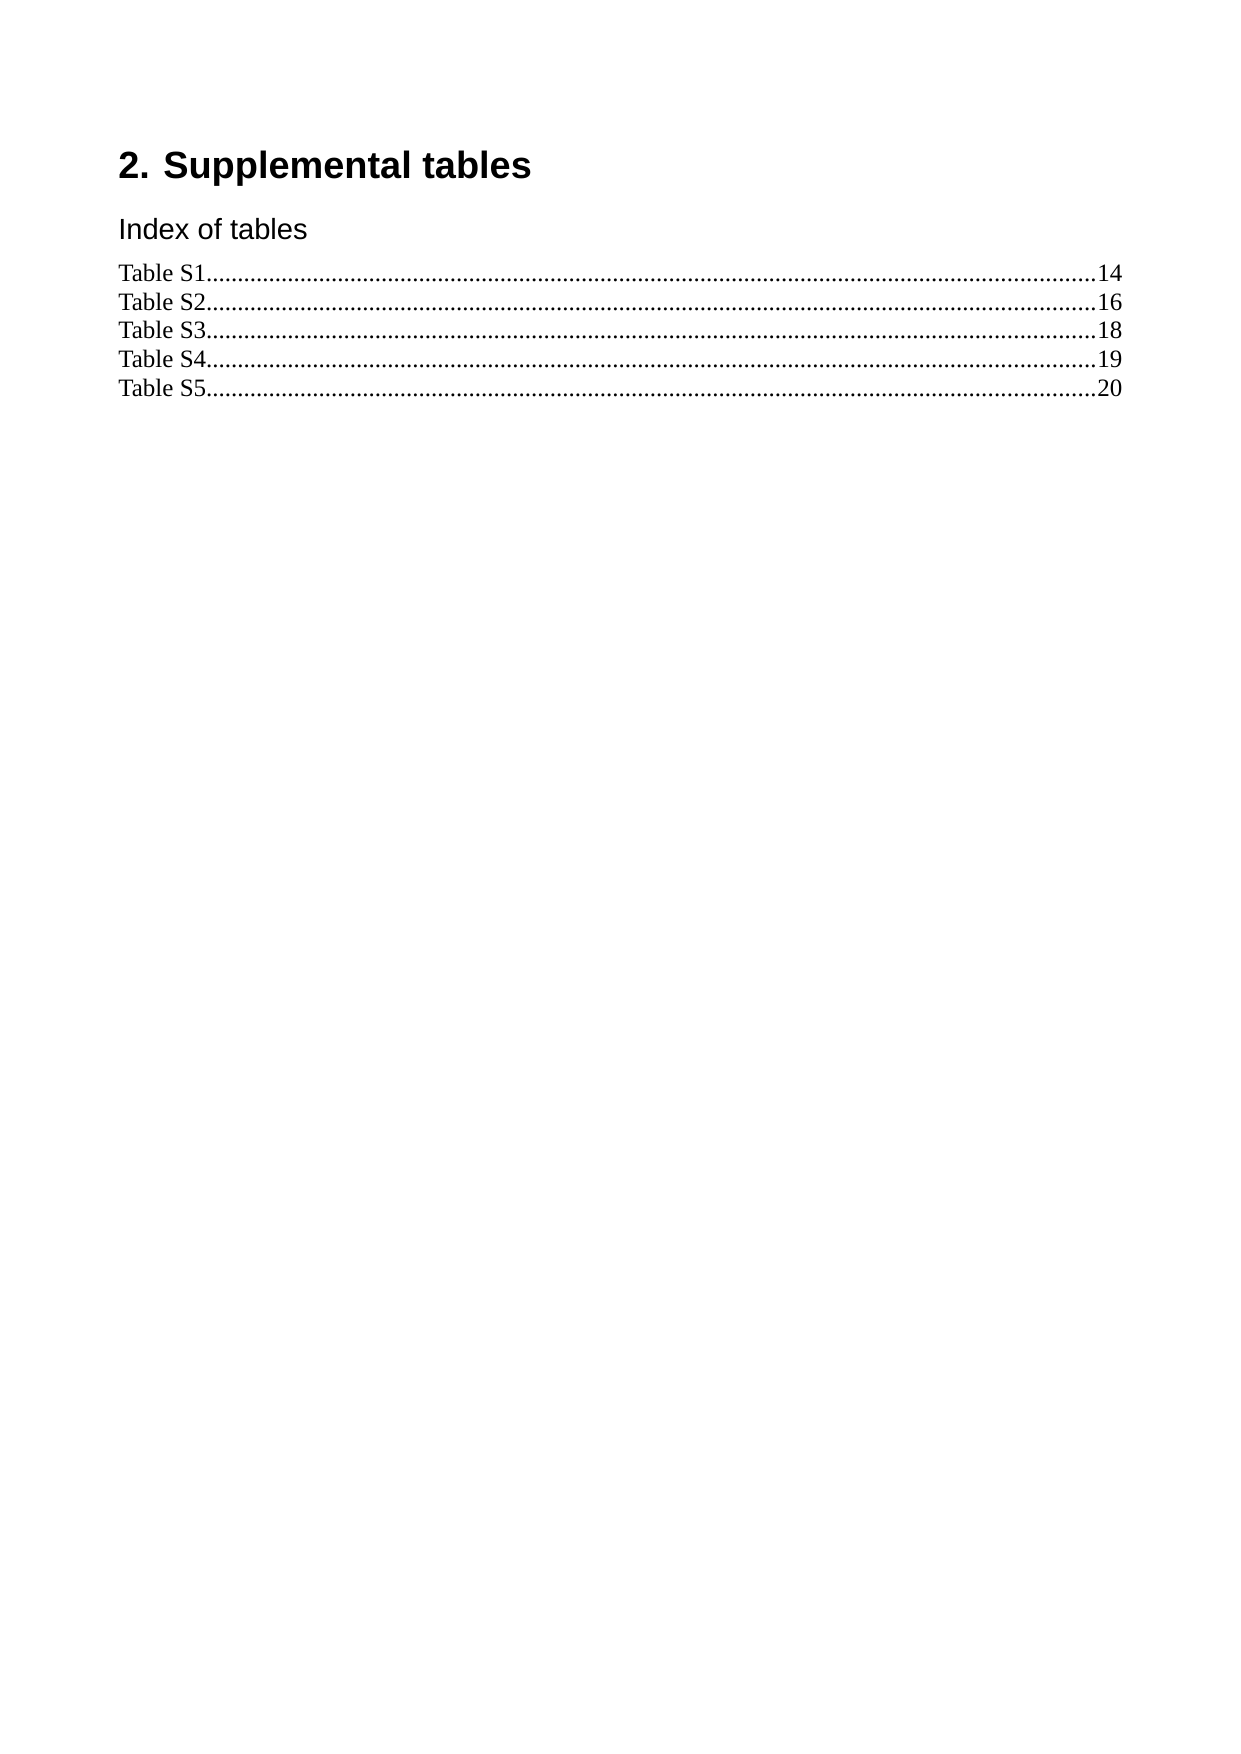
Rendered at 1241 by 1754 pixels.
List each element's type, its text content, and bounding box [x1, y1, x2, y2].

text Table S4 19 [118, 344, 1122, 373]
text Table S2 16 [118, 287, 1122, 315]
text Table S1 14 [118, 258, 1122, 287]
subtitle Index of tables [118, 212, 1122, 245]
text Table S5 20 [118, 373, 1122, 402]
subtitle Supplemental tables [118, 143, 1122, 187]
text Table S3 18 [118, 315, 1122, 344]
